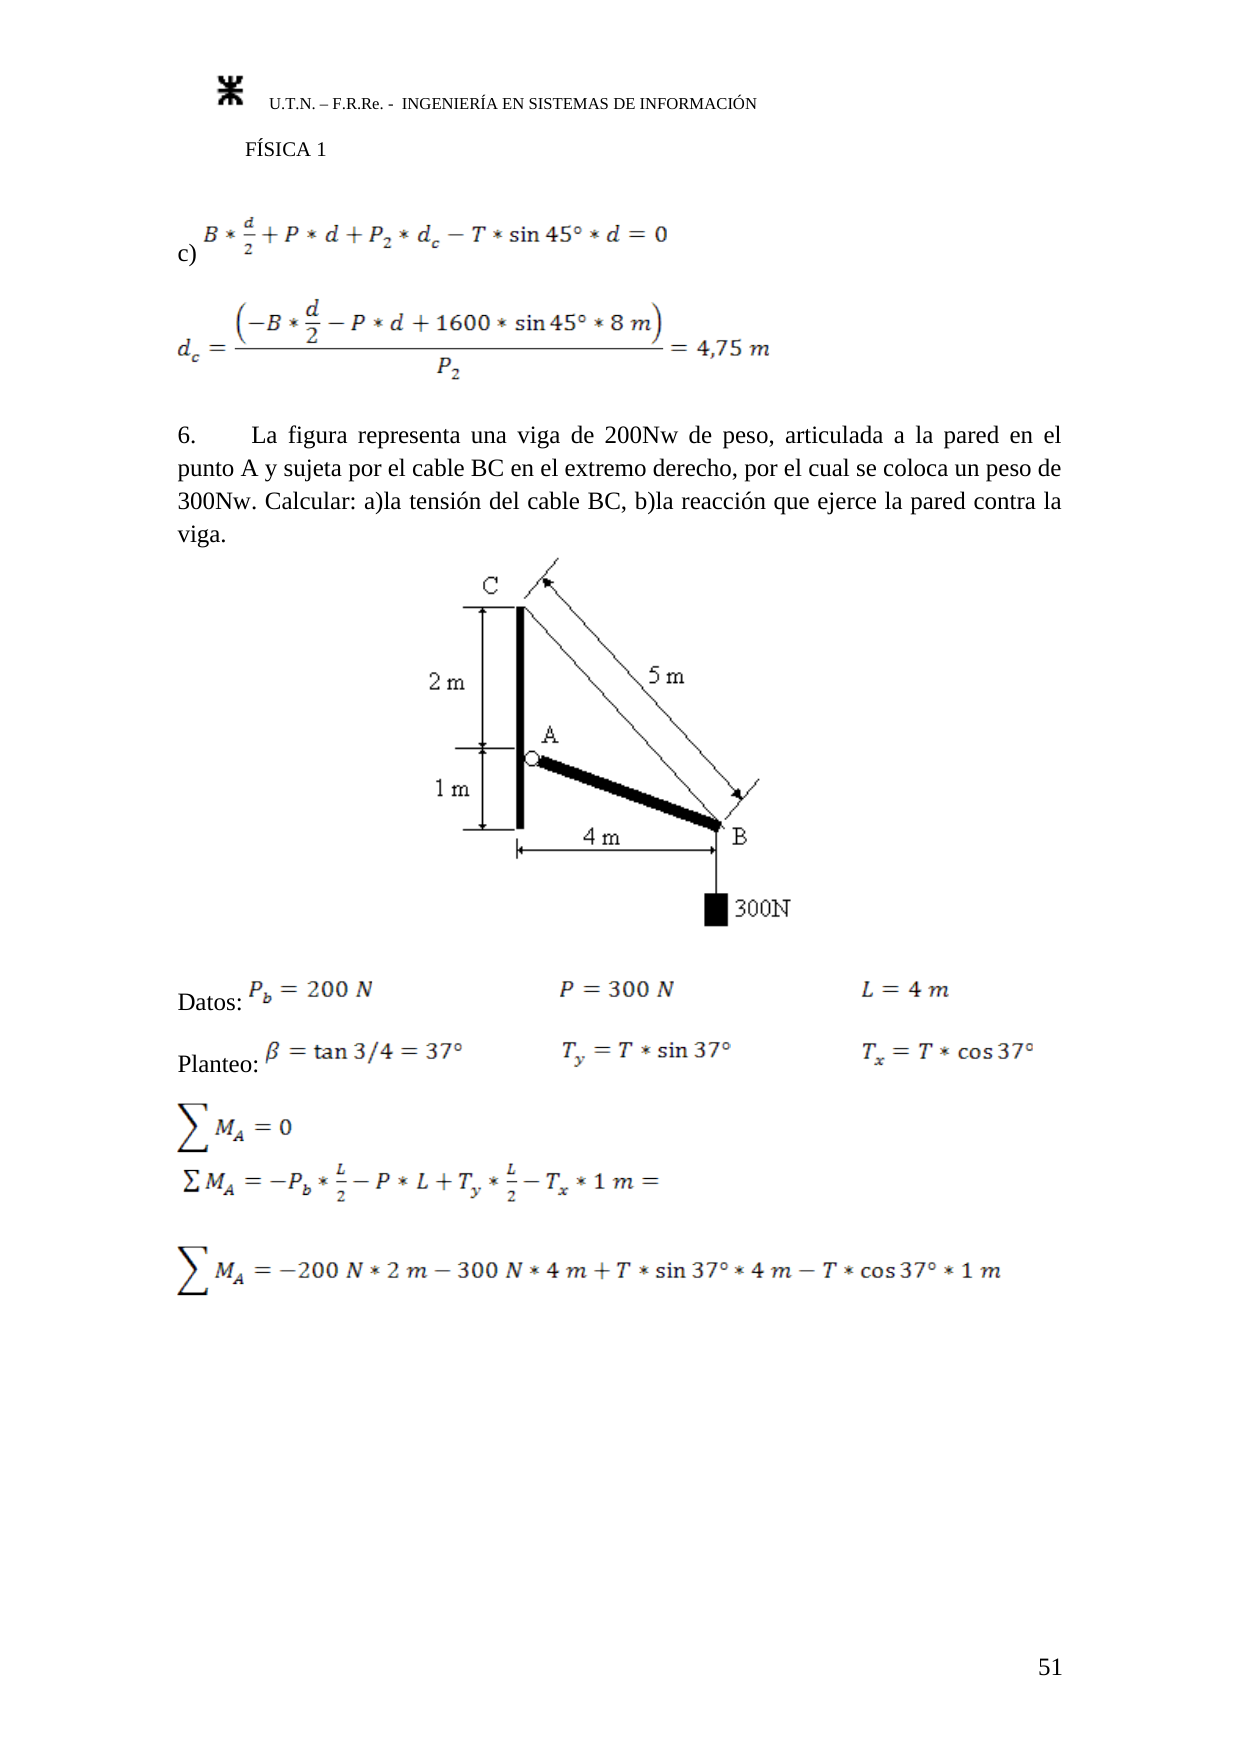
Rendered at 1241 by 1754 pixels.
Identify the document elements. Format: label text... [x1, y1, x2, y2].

picture [177, 297, 770, 383]
text 6. La figura representa una viga de 200Nw de peso, articulada a la pared en el punto A y sujeta por el cable BC en el extremo derecho, por el cual se coloca un peso de 300Nw. Calcular: a)la tensión del cable BC, b)la reacción que ejerce la pared contra la viga. [177, 420, 1063, 548]
picture [265, 1037, 463, 1072]
picture [562, 1036, 731, 1072]
text Planteo: [177, 1036, 1063, 1095]
text Datos: [177, 976, 1063, 1030]
picture [248, 975, 373, 1010]
picture [183, 1162, 660, 1210]
picture [177, 1245, 1001, 1302]
picture [177, 1102, 293, 1159]
picture [861, 975, 949, 1010]
picture [559, 975, 674, 1010]
text c) [177, 214, 1063, 289]
picture [862, 1037, 1033, 1072]
picture [203, 214, 667, 261]
